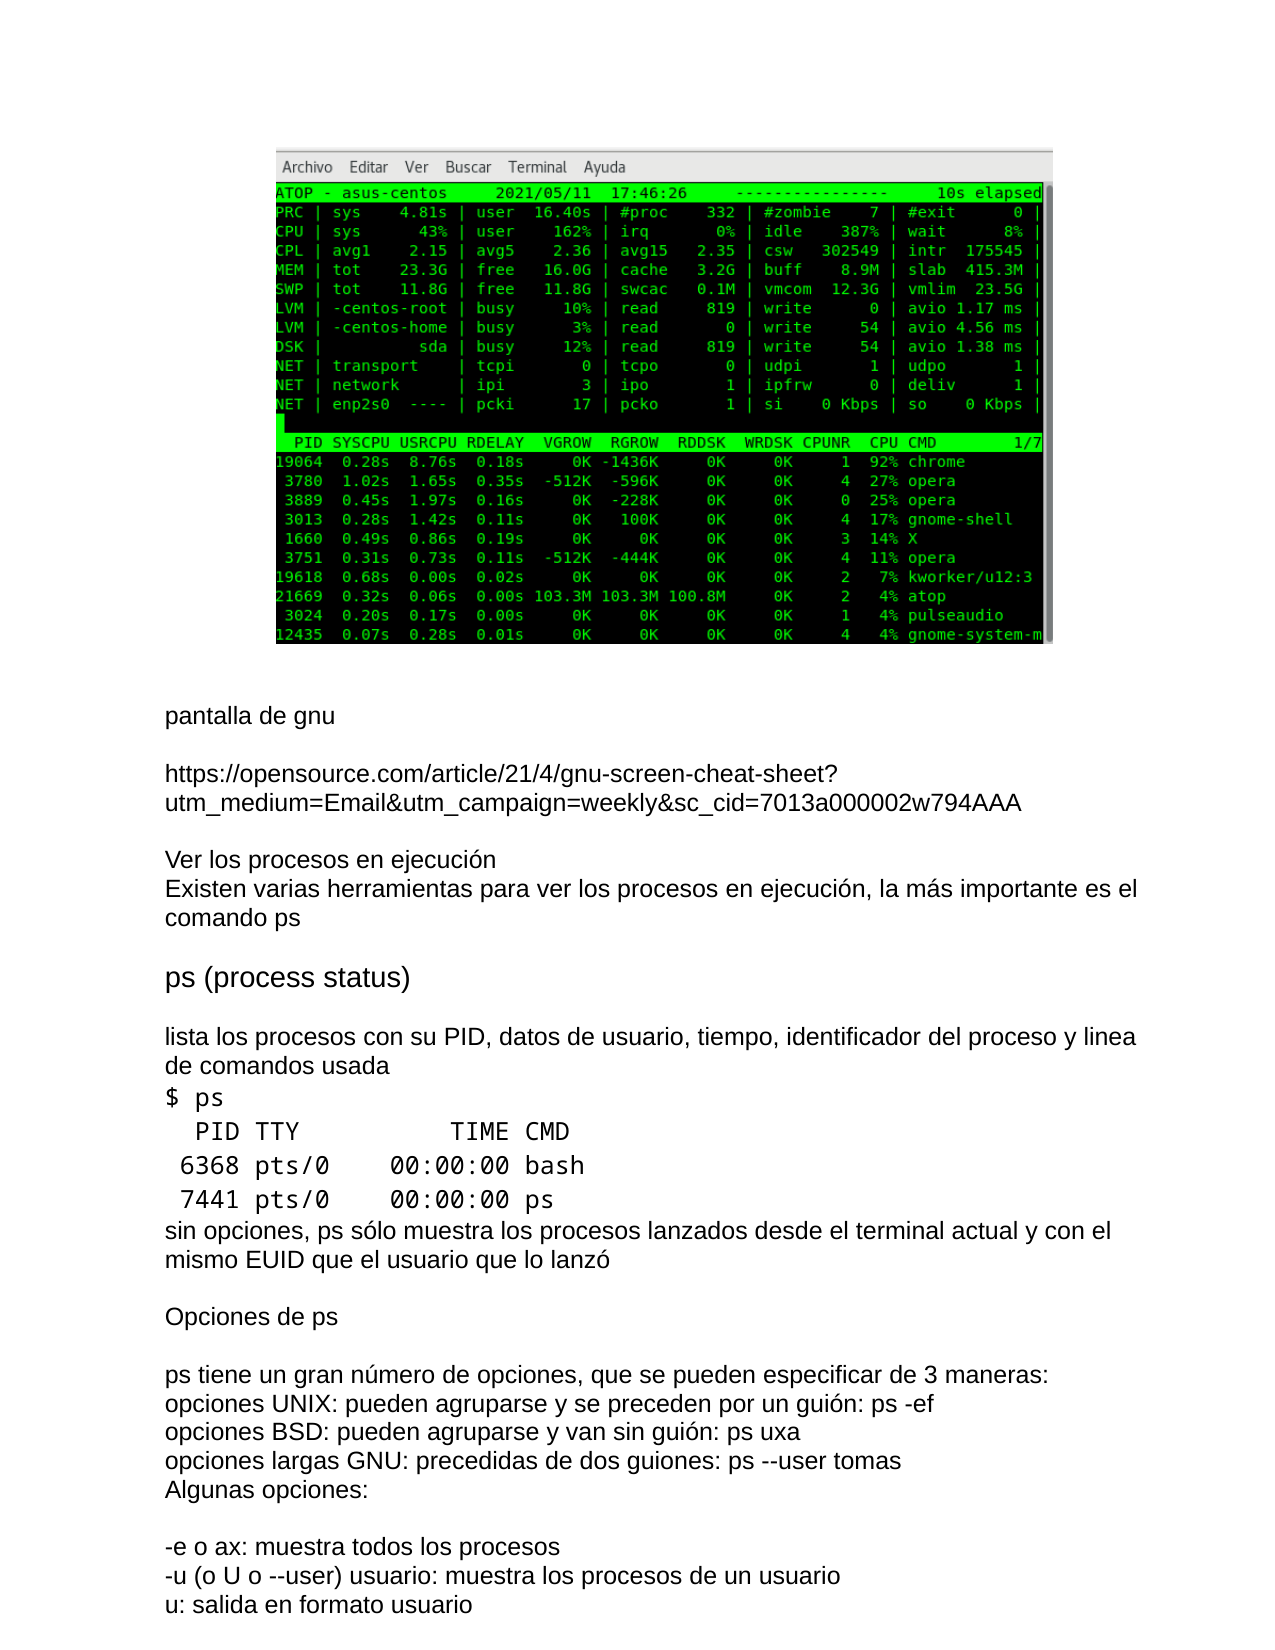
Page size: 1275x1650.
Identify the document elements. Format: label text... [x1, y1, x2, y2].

text Algunas opciones: [164, 1475, 1164, 1504]
text https://opensource.com/article/21/4/gnu-screen-cheat-sheet?utm_medium=Email&utm_campaign=weekly&sc_cid=7013a000002w794AAA [164, 759, 1164, 816]
text Opciones de ps [164, 1302, 1164, 1331]
text ps tiene un gran número de opciones, que se pueden especificar de 3 maneras: [164, 1360, 1164, 1389]
text opciones UNIX: pueden agruparse y se preceden por un guión: ps -ef [164, 1389, 1164, 1417]
text ps (process status) [164, 960, 1164, 994]
text u: salida en formato usuario [164, 1590, 1164, 1619]
text pantalla de gnu [164, 701, 1164, 730]
text lista los procesos con su PID, datos de usuario, tiempo, identificador del proceso y linea de comandos usada [164, 1022, 1164, 1080]
text opciones BSD: pueden agruparse y van sin guión: ps uxa [164, 1417, 1164, 1446]
text Ver los procesos en ejecución [164, 845, 1164, 874]
text Existen varias herramientas para ver los procesos en ejecución, la más importante es el comando ps [164, 874, 1164, 931]
text 7441 pts/0 00:00:00 ps [164, 1182, 1164, 1216]
text opciones largas GNU: precedidas de dos guiones: ps --user tomas [164, 1446, 1164, 1475]
text -e o ax: muestra todos los procesos [164, 1532, 1164, 1561]
text PID TTY TIME CMD [164, 1114, 1164, 1148]
text 6368 pts/0 00:00:00 bash [164, 1148, 1164, 1182]
text -u (o U o --user) usuario: muestra los procesos de un usuario [164, 1561, 1164, 1590]
text sin opciones, ps sólo muestra los procesos lanzados desde el terminal actual y con el mismo EUID que el usuario que lo lanzó [164, 1216, 1164, 1274]
picture [276, 147, 1053, 644]
text $ ps [164, 1080, 1164, 1114]
